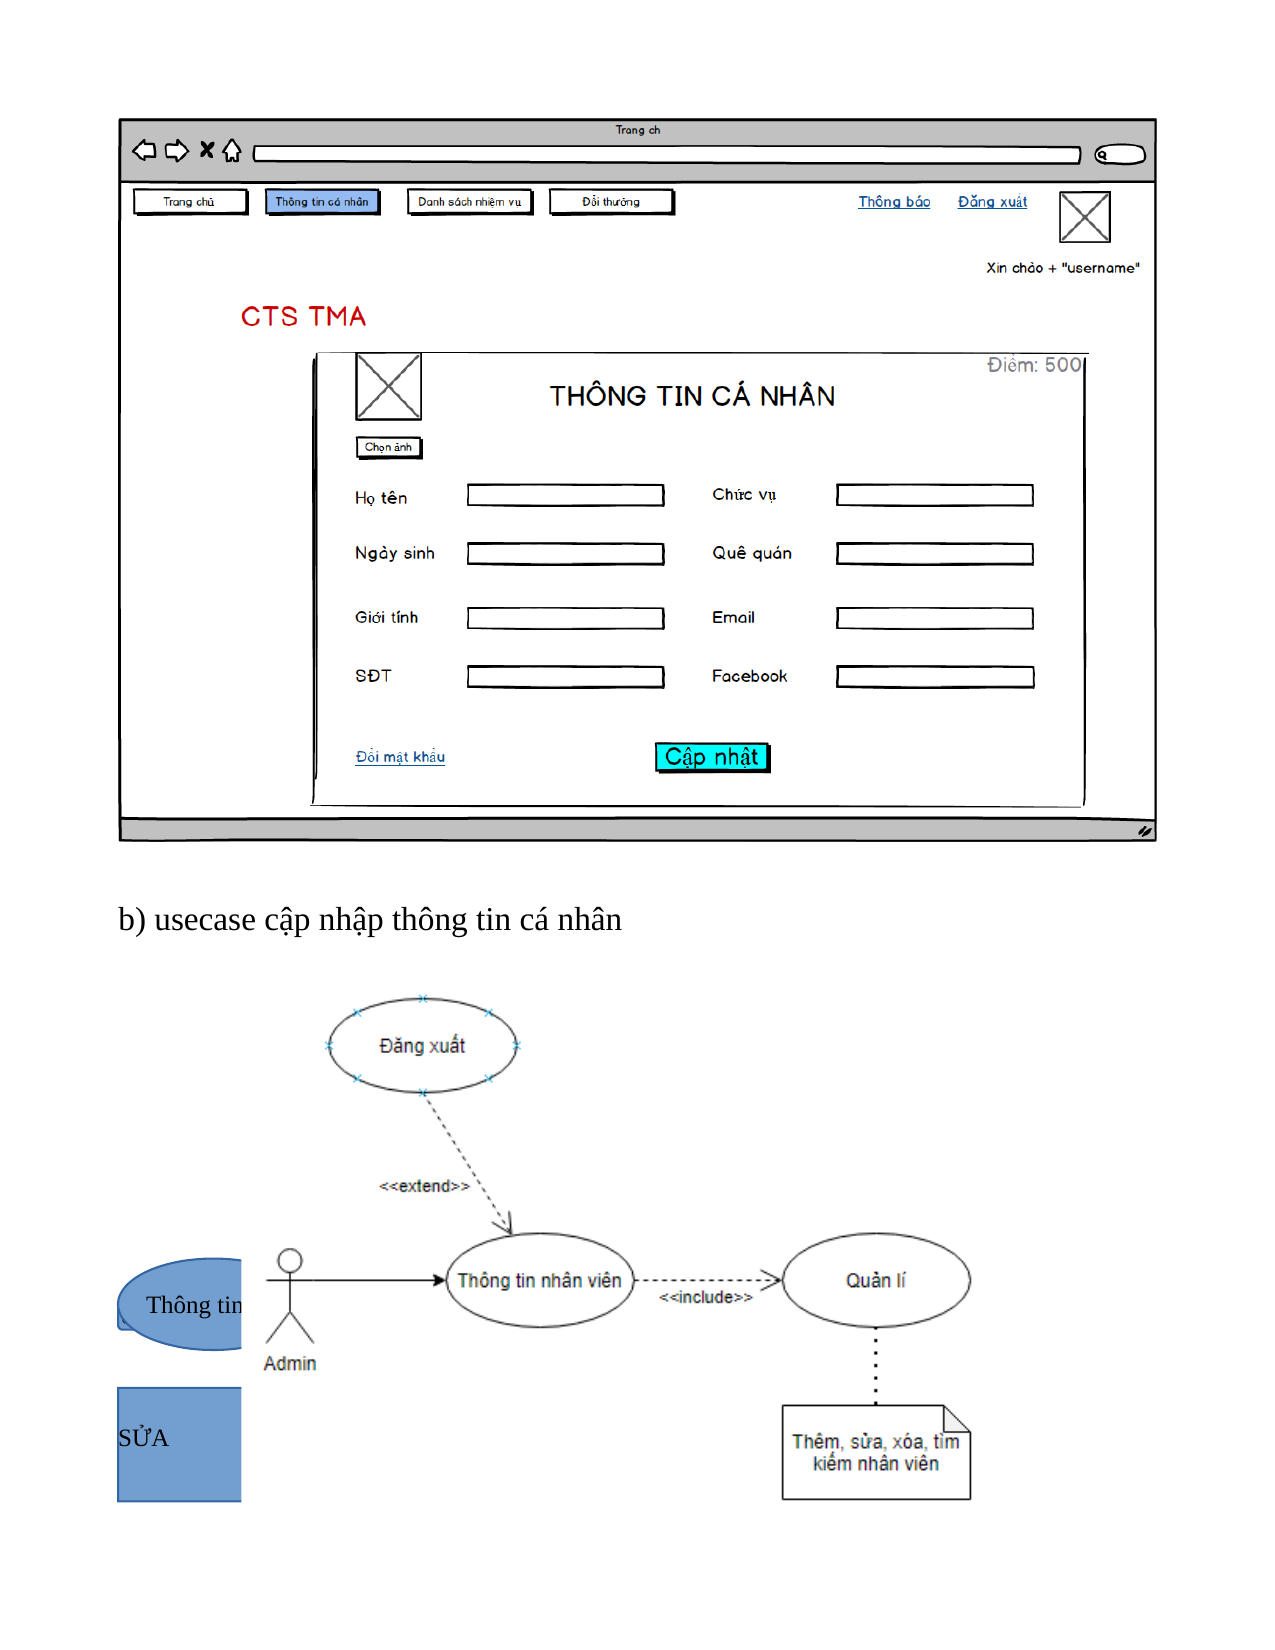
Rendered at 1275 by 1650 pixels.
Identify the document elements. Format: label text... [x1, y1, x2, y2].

text b) usecase cập nhập thông tin cá nhân [118, 899, 1157, 937]
picture [241, 956, 1034, 1552]
picture [118, 118, 1157, 842]
